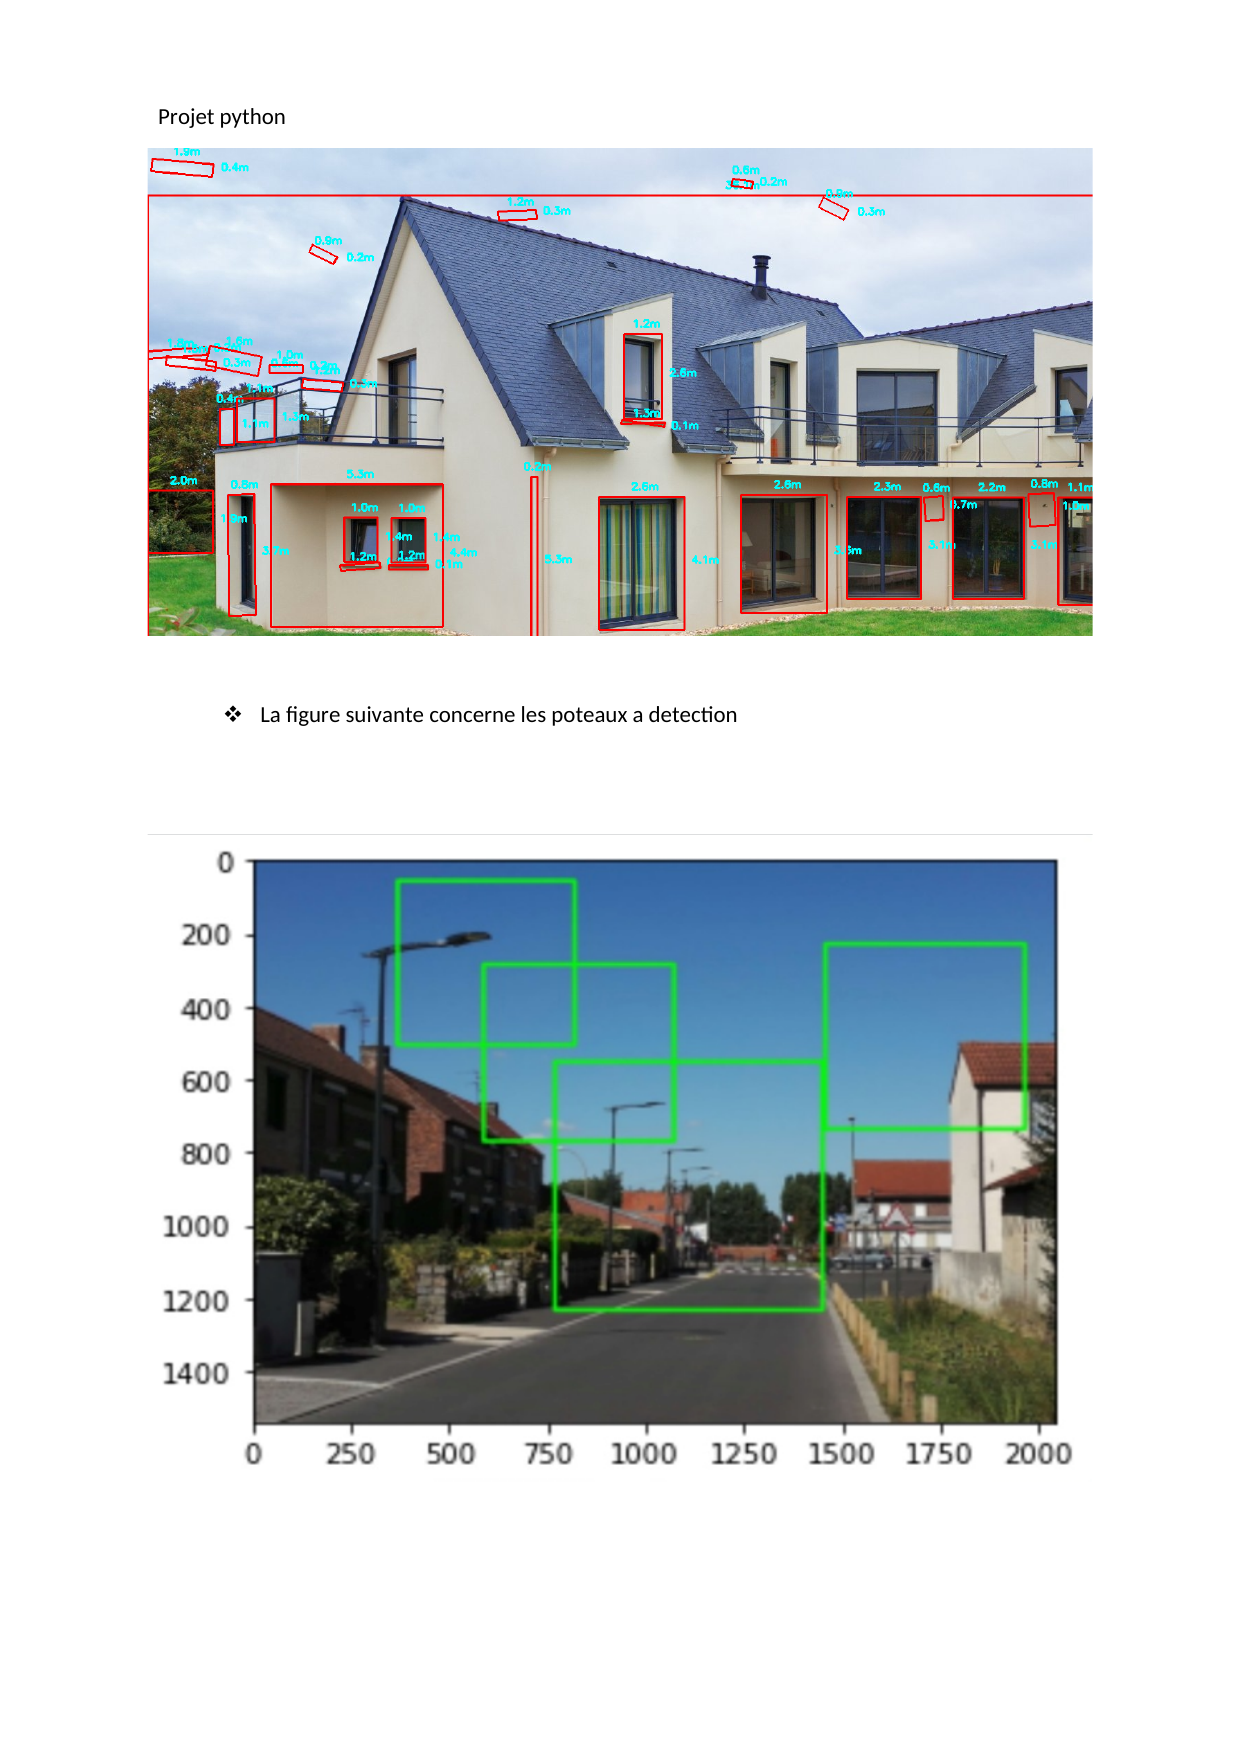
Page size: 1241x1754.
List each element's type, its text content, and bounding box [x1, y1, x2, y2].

list La figure suivante concerne les poteaux a detection [223, 700, 1093, 728]
